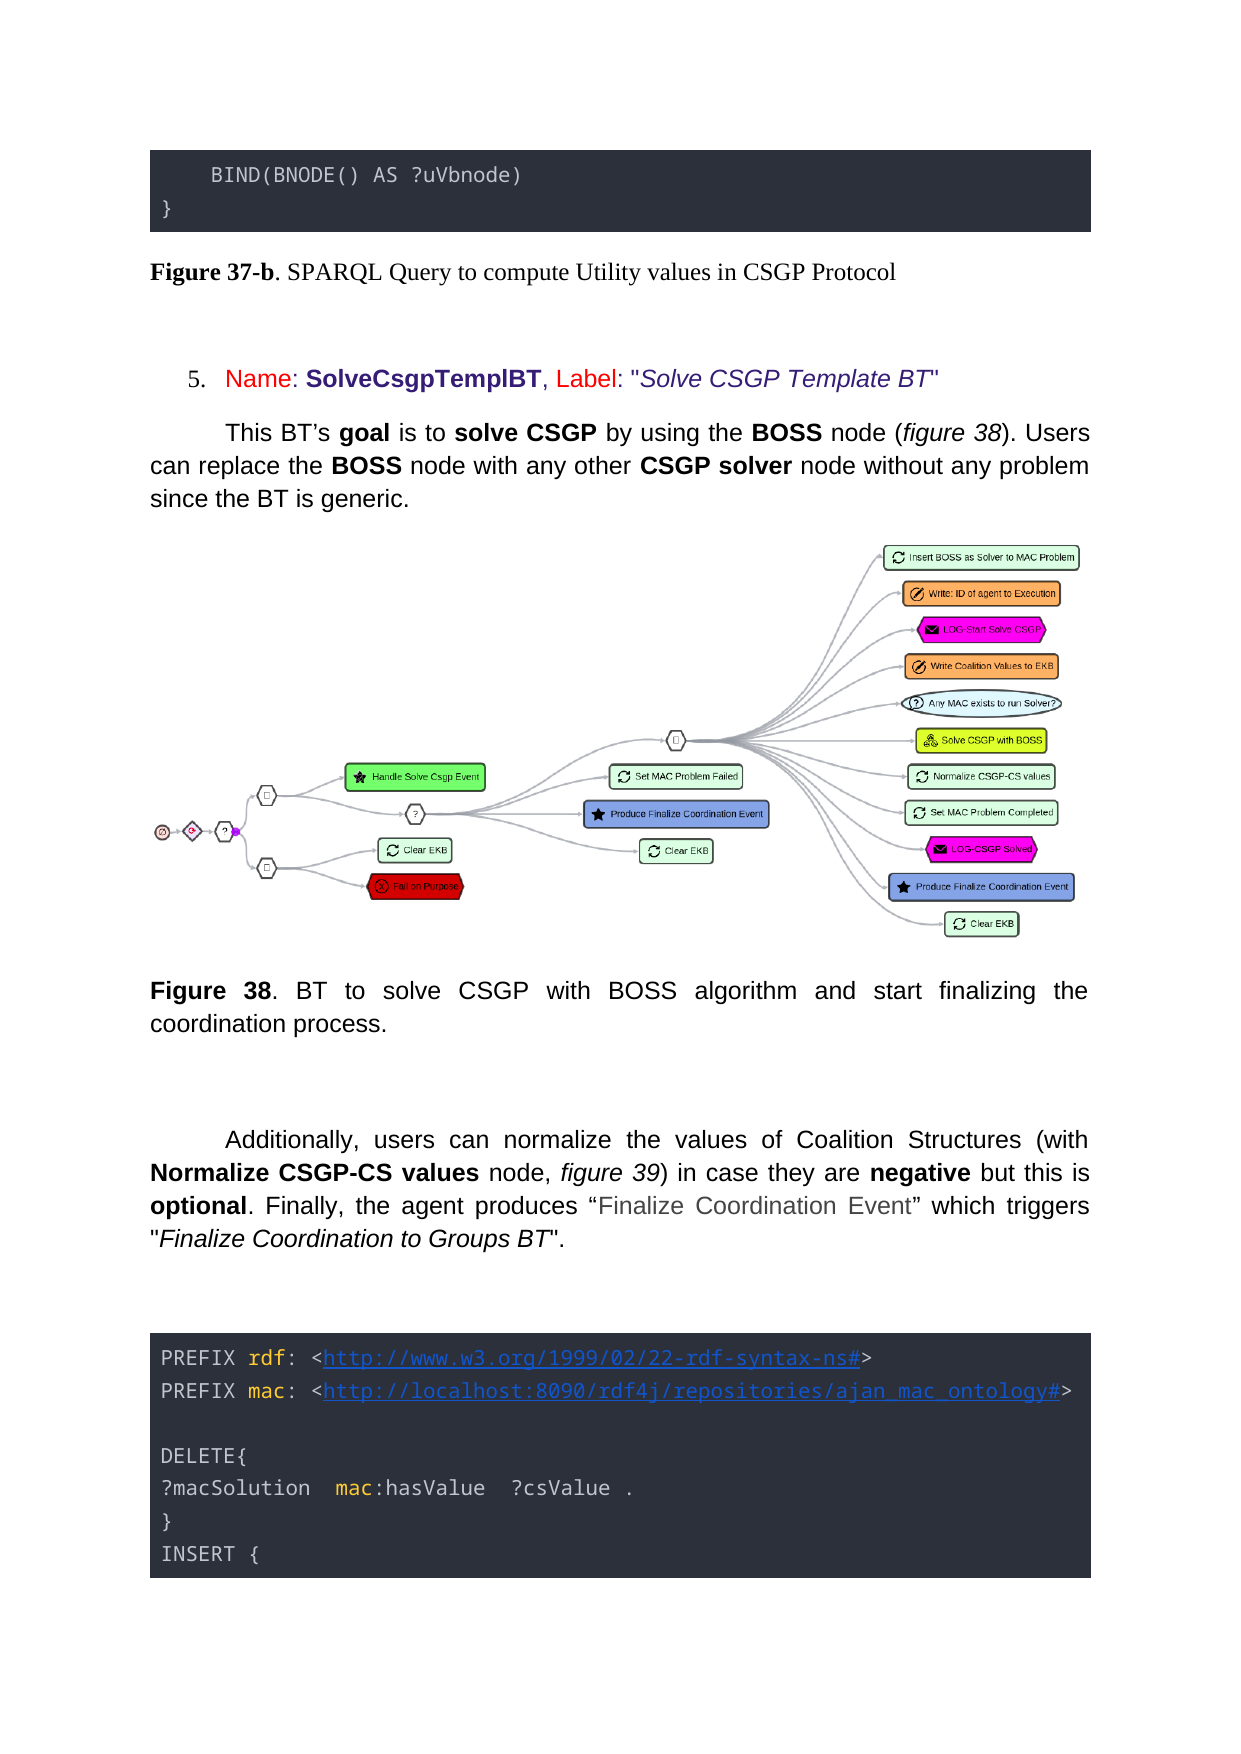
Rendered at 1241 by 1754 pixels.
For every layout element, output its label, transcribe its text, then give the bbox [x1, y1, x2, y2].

text Figure 37-b. SPARQL Query to compute Utility values in CSGP Protocol [150, 257, 1090, 286]
text Additionally, users can normalize the values of Coalition Structures (with Normalize CSGP-CS values node, figure 39) in case they are negative but this is optional. Finally, the agent produces “Finalize Coordination Event” which triggers "Finalize Coordination to Groups BT". [150, 1125, 1090, 1253]
table_header BIND(BNODE() AS ?uVbnode) } [150, 150, 1091, 232]
list Name: SolveCsgpTemplBT, Label: "Solve CSGP Template BT" [187, 364, 1090, 393]
picture [150, 542, 1091, 945]
text This BT’s goal is to solve CSGP by using the BOSS node (figure 38). Users can replace the BOSS node with any other CSGP solver node without any problem since the BT is generic. [150, 418, 1090, 513]
text Figure 38. BT to solve CSGP with BOSS algorithm and start finalizing the coordination process. [150, 976, 1090, 1038]
table_header PREFIX rdf: <http://www.w3.org/1999/02/22-rdf-syntax-ns#> PREFIX mac: <http://localhost:8090/rdf4j/repositories/ajan_mac_ontology#> DELETE{ ?macSolution mac:hasValue ?csValue . } INSERT { [150, 1333, 1091, 1578]
